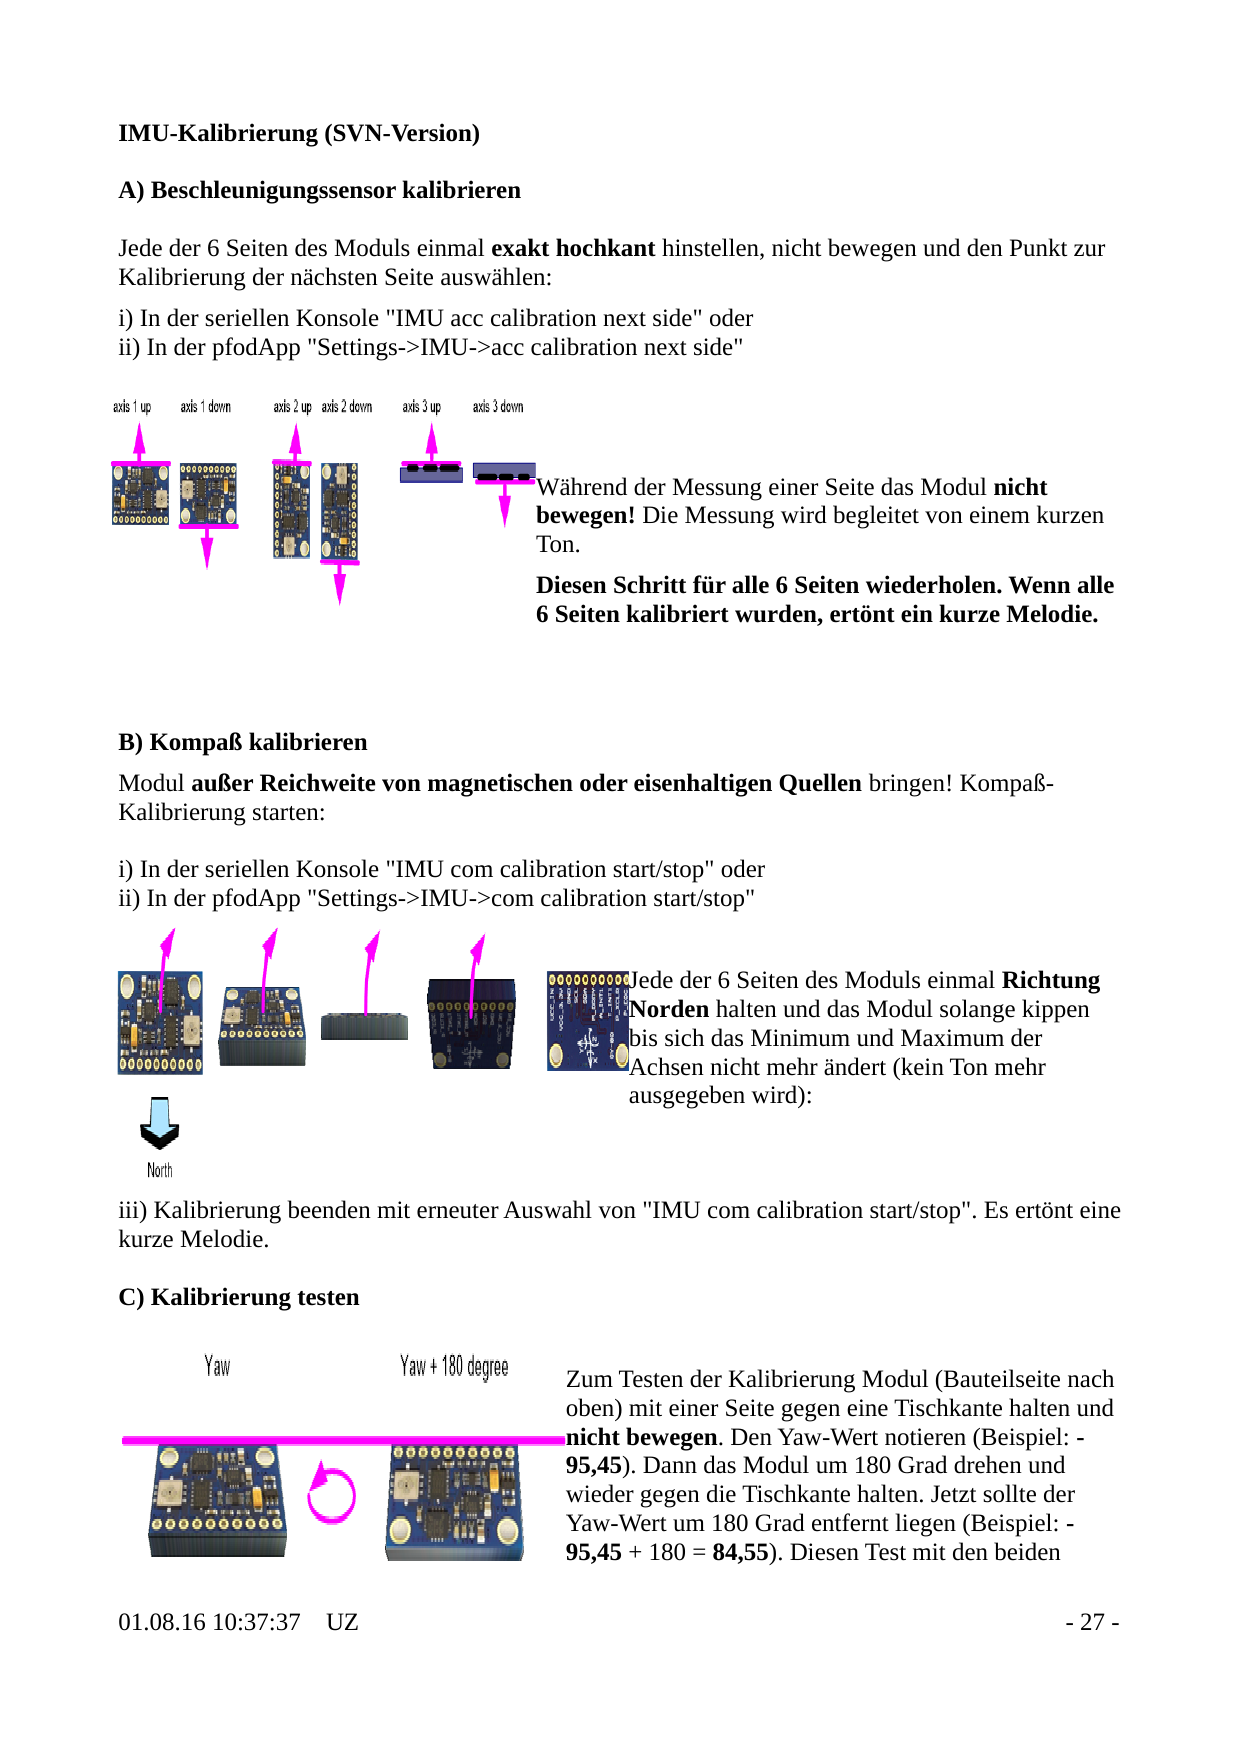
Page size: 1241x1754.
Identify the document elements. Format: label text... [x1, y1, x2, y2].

picture [121, 1347, 566, 1570]
text Diesen Schritt für alle 6 Seiten wiederholen. Wenn alle 6 Seiten kalibriert wurden, ertönt ein kurze Melodie. [118, 571, 1122, 714]
text Während der Messung einer Seite das Modul nicht bewegen! Die Messung wird begleitet von einem kurzen Ton. [536, 414, 1122, 558]
text IMU-Kalibrierung (SVN-Version) A) Beschleunigungssensor kalibrieren Jede der 6 Seiten des Moduls einmal exakt hochkant hinstellen, nicht bewegen und den Punkt zur Kalibrierung der nächsten Seite auswählen: [118, 118, 1122, 291]
picture [110, 395, 536, 608]
text i) In der seriellen Konsole "IMU acc calibration next side" oder ii) In der pfodApp "Settings->IMU->acc calibration next side" [118, 303, 1122, 361]
picture [117, 927, 629, 1183]
text B) Kompaß kalibrieren [118, 727, 1122, 756]
text Modul außer Reichweite von magnetischen oder eisenhaltigen Quellen bringen! Kompaß-Kalibrierung starten: i) In der seriellen Konsole "IMU com calibration start/stop" oder ii) In der pfodApp "Settings->IMU->com calibration start/stop" [118, 768, 1122, 912]
text Jede der 6 Seiten des Moduls einmal Richtung Norden halten und das Modul solange kippen bis sich das Minimum und Maximum der Achsen nicht mehr ändert (kein Ton mehr ausgegeben wird): iii) Kalibrierung beenden mit erneuter Auswahl von "IMU com calibration start/stop". Es ertönt eine kurze Melodie. C) Kalibrierung testen [118, 966, 1122, 1311]
text Zum Testen der Kalibrierung Modul (Bauteilseite nach oben) mit einer Seite gegen eine Tischkante halten und nicht bewegen. Den Yaw-Wert notieren (Beispiel: -95,45). Dann das Modul um 180 Grad drehen und wieder gegen die Tischkante halten. Jetzt sollte der Yaw-Wert um 180 Grad entfernt liegen (Beispiel: -95,45 + 180 = 84,55). Diesen Test mit den beiden [566, 1364, 1122, 1566]
